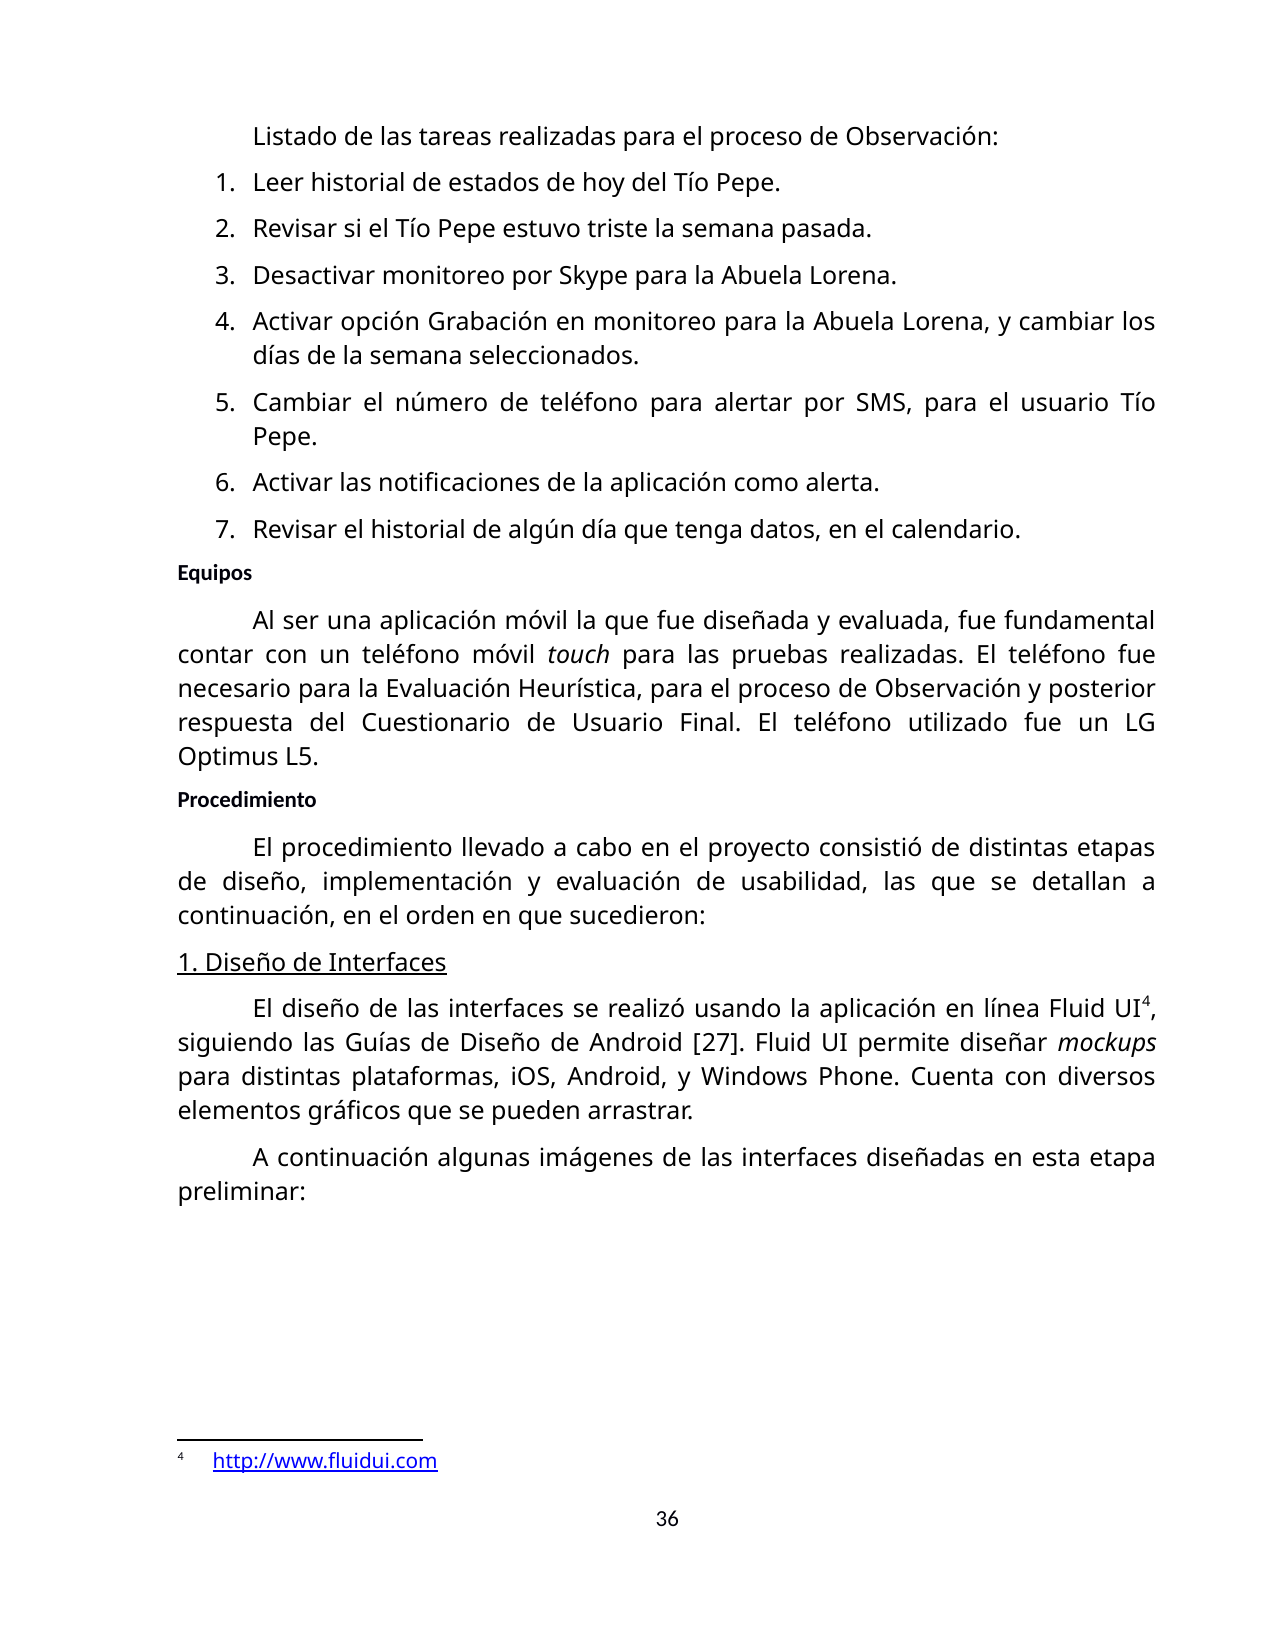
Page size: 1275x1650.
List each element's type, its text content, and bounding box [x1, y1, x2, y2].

list Revisar el historial de algún día que tenga datos, en el calendario. [215, 511, 1157, 546]
list Revisar si el Tío Pepe estuvo triste la semana pasada. [215, 211, 1157, 245]
text Listado de las tareas realizadas para el proceso de Observación: [177, 118, 1157, 152]
text El procedimiento llevado a cabo en el proyecto consistió de distintas etapas de diseño, implementación y evaluación de usabilidad, las que se detallan a continuación, en el orden en que sucedieron: [177, 830, 1157, 932]
list Cambiar el número de teléfono para alertar por SMS, para el usuario Tío Pepe. [215, 384, 1157, 453]
list Desactivar monitoreo por Skype para la Abuela Lorena. [215, 257, 1157, 292]
text 1. Diseño de Interfaces [177, 944, 1157, 978]
list Activar opción Grabación en monitoreo para la Abuela Lorena, y cambiar los días de la semana seleccionados. [215, 304, 1157, 372]
text http://www.fluidui.com [177, 1446, 1157, 1474]
subtitle Procedimiento [177, 785, 1157, 813]
subtitle Equipos [177, 558, 1157, 586]
list Leer historial de estados de hoy del Tío Pepe. [215, 164, 1157, 199]
text El diseño de las interfaces se realizó usando la aplicación en línea Fluid UI, siguiendo las Guías de Diseño de Android [27]. Fluid UI permite diseñar mockups para distintas plataformas, iOS, Android, y Windows Phone. Cuenta con diversos elementos gráficos que se pueden arrastrar. [177, 991, 1157, 1127]
list Activar las notificaciones de la aplicación como alerta. [215, 465, 1157, 499]
text Al ser una aplicación móvil la que fue diseñada y evaluada, fue fundamental contar con un teléfono móvil touch para las pruebas realizadas. El teléfono fue necesario para la Evaluación Heurística, para el proceso de Observación y posterior respuesta del Cuestionario de Usuario Final. El teléfono utilizado fue un LG Optimus L5. [177, 602, 1157, 773]
text A continuación algunas imágenes de las interfaces diseñadas en esta etapa preliminar: [177, 1139, 1157, 1208]
